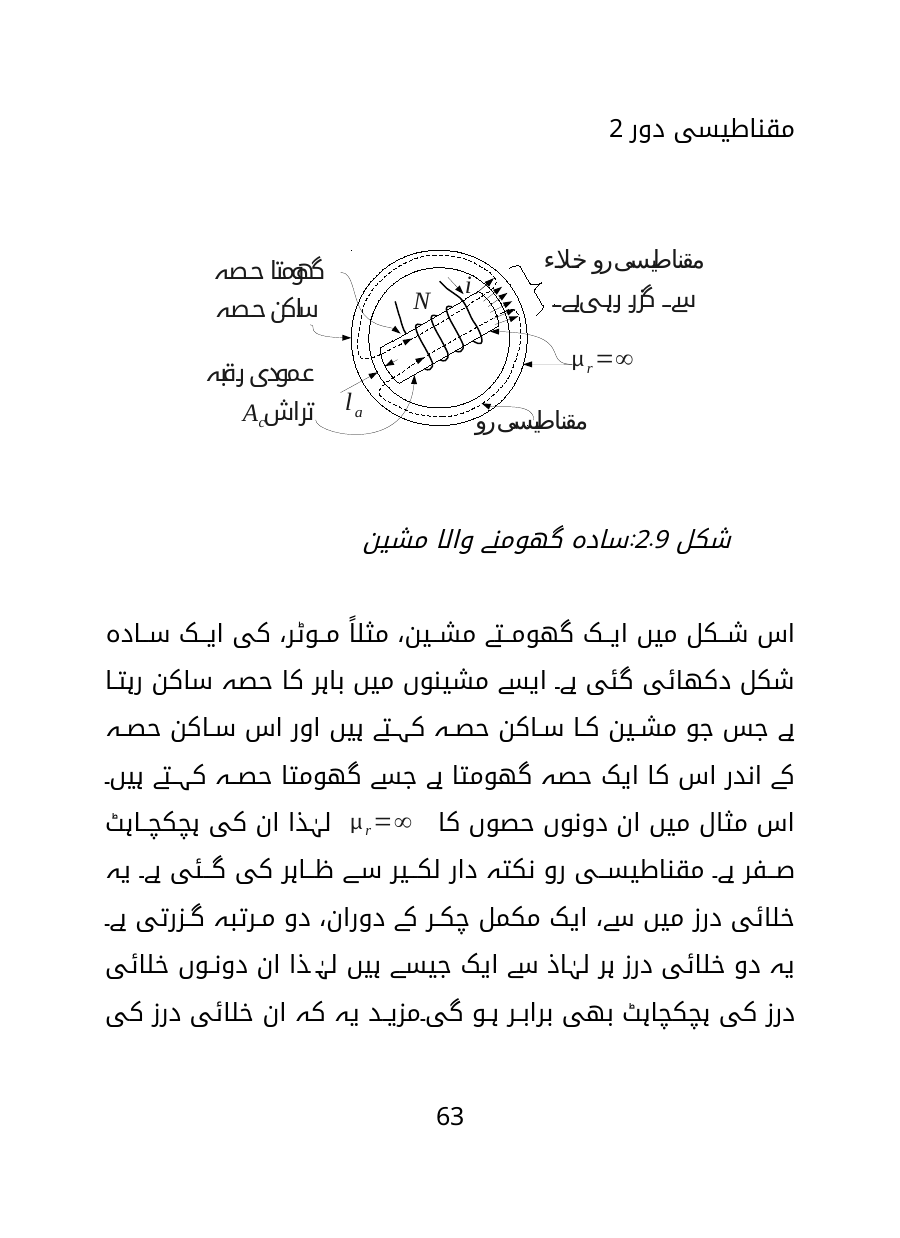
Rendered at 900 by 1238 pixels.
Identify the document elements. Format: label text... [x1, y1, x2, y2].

text شکل 2.9:سادہ گھومنے والا مشین [169, 195, 731, 563]
text اس شکل میں ایک گھومتے مشین، مثلاً موٹر، کی ایک سادہ شکل دکھائی گئی ہے۔ ایسے مشینوں میں باہر کا حصہ ساکن رہتا ہے جس جو مشین کا ساکن حصہ کہتے ہیں اور اس ساکن حصہ کے اندر اس کا ایک حصہ گھومتا ہے جسے گھومتا حصہ کہتے ہیں۔ اس مثال میں ان دونوں حصوں کا لہٰذا ان کی ہچکچاہٹ صفر ہے۔ مقناطیسی رو نکتہ دار لکیر سے ظاہر کی گئی ہے۔ یہ خلائی درز میں سے، ایک مکمل چکر کے دوران، دو مرتبہ گزرتی ہے۔ یہ دو خلائی درز ہر لہٰاذ سے ایک جیسے ہیں لہٰذا ان دونوں خلائی درز کی ہچکچاہٹ بھی برابر ہو گی۔مزید یہ کہ ان خلائی درز کی مقناطیسی مزاحم سلسلہ وار ہیں۔شکل میں مقناطیسی رو کو گھومتے حصہ سے ساکن حصہ کی طرف، خلائی درز سے گزرتے دکھایا گیا ہے۔خلائی درز کی لمبائیبہت کم ہے لہٰذا خلائی درز کا عمودی رقبہ تراش وہی ہو گا جو گھومتے حصہ کا ہے یعنی [105, 610, 795, 1036]
